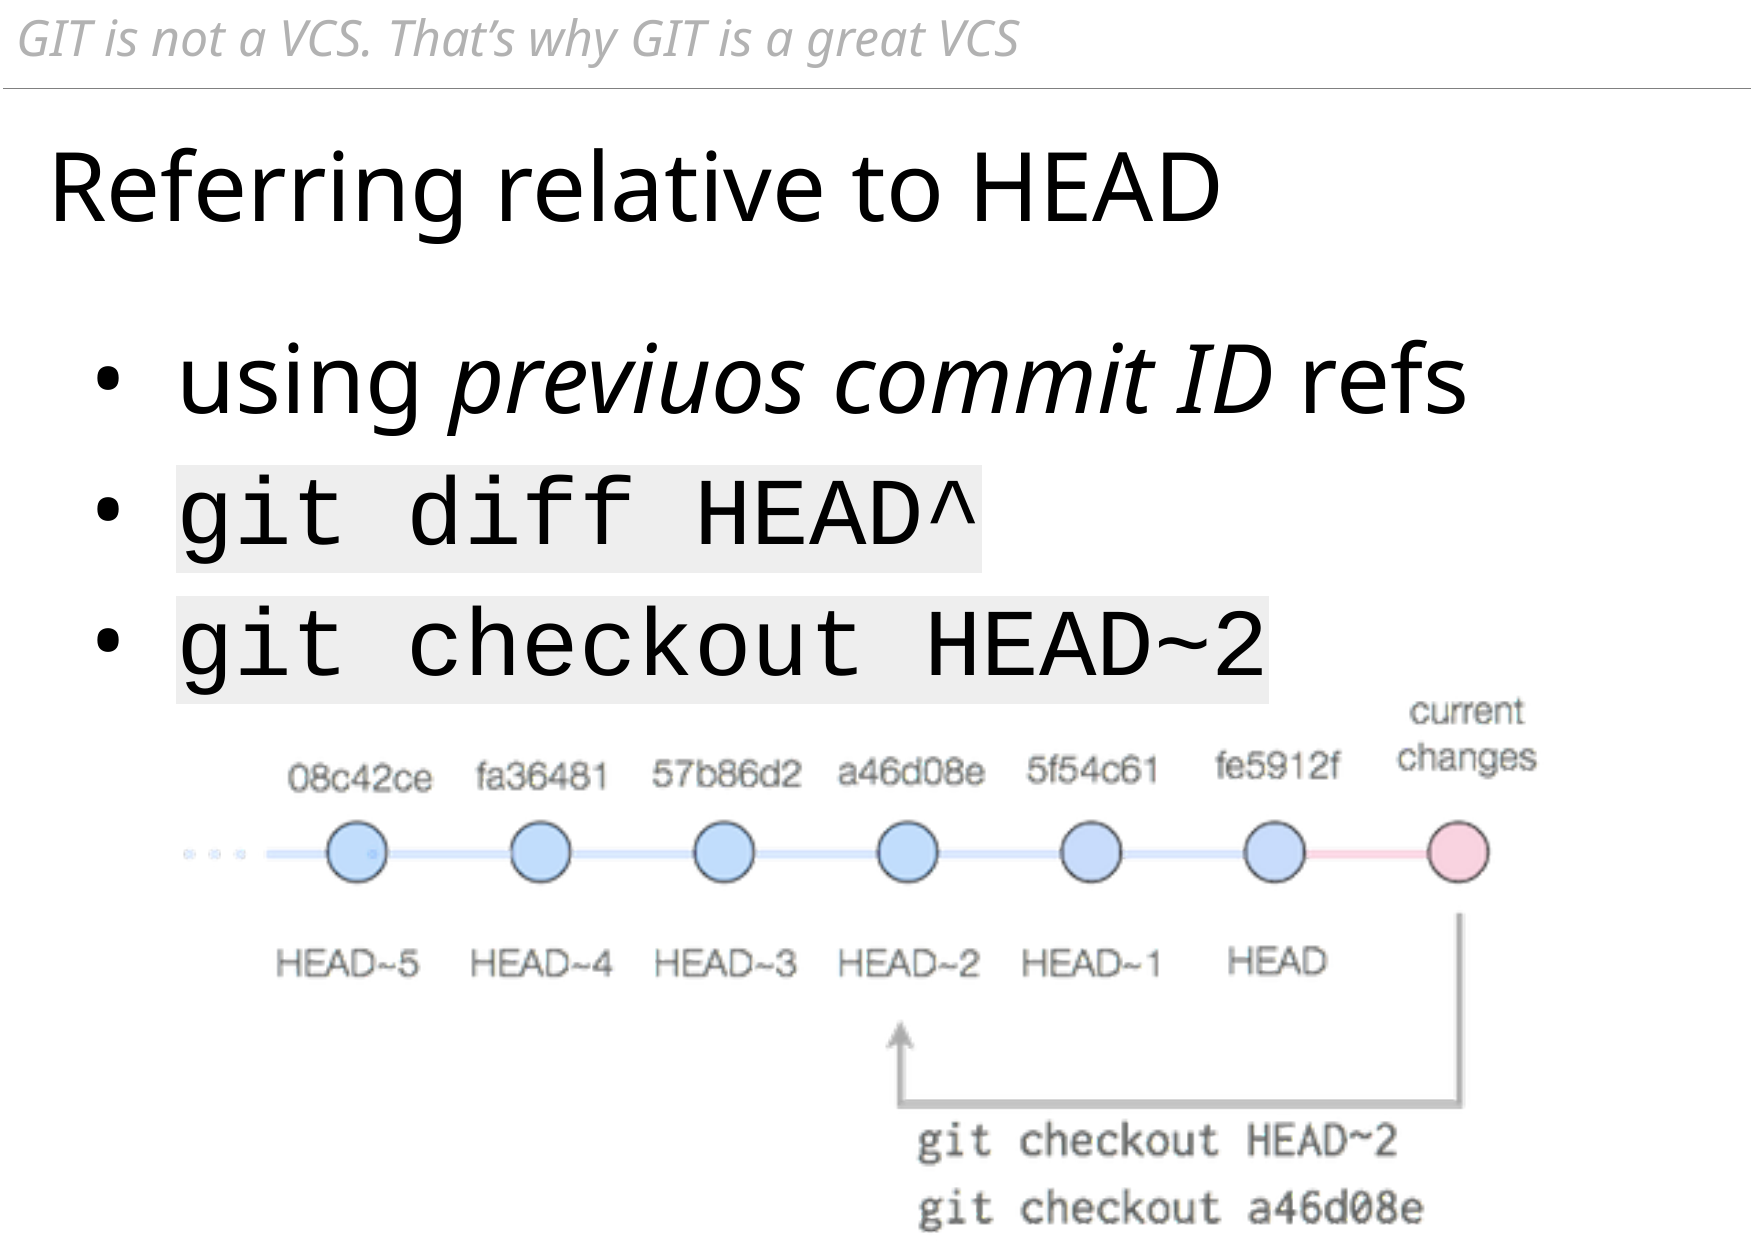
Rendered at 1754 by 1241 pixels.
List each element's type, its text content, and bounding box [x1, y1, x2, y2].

text • git checkout HEAD~2 [3, 573, 1751, 704]
picture [167, 679, 1548, 1241]
text • git diff HEAD^ [3, 442, 1751, 573]
text Referring relative to HEAD [3, 118, 1751, 249]
text • using previuos commit ID refs [3, 311, 1751, 442]
